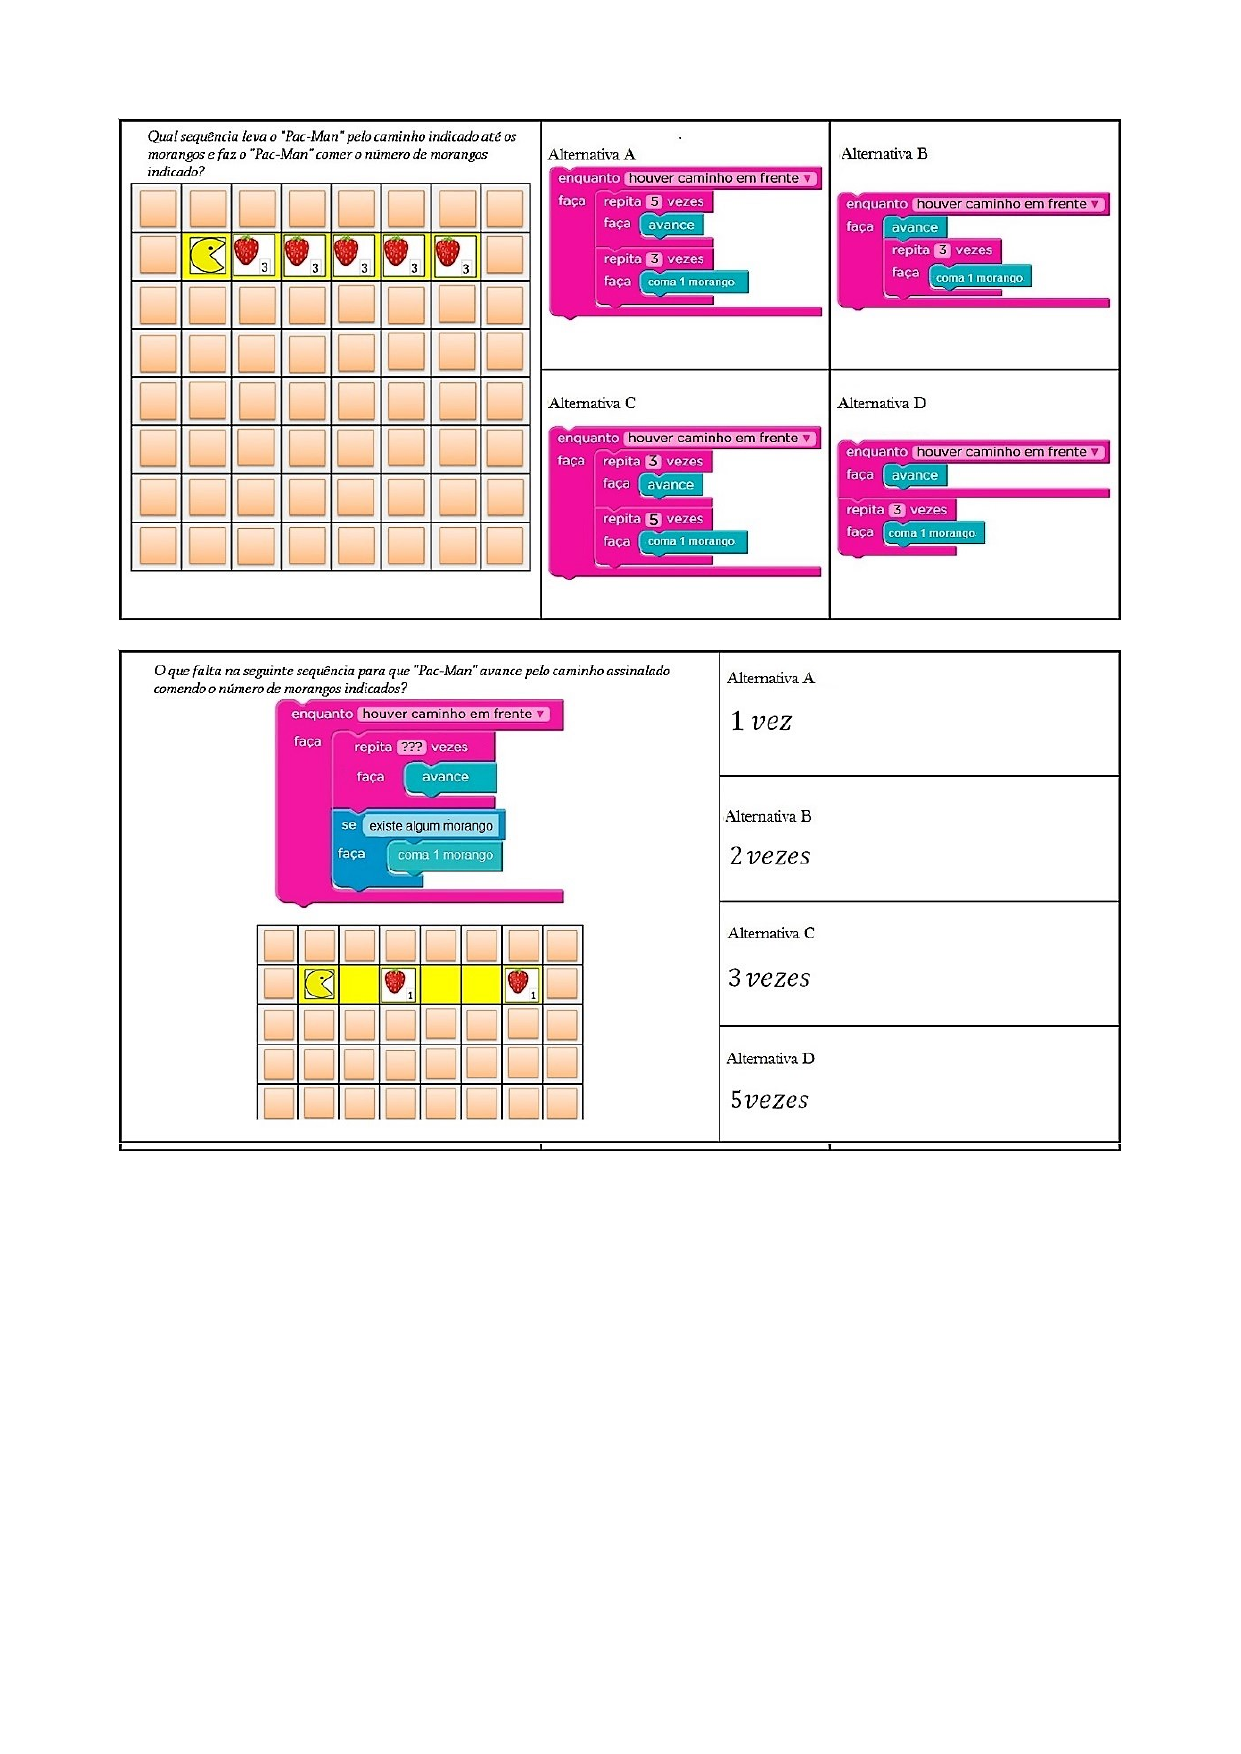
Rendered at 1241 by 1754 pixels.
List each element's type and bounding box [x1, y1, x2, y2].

picture [118, 649, 1123, 1152]
picture [118, 118, 1123, 621]
